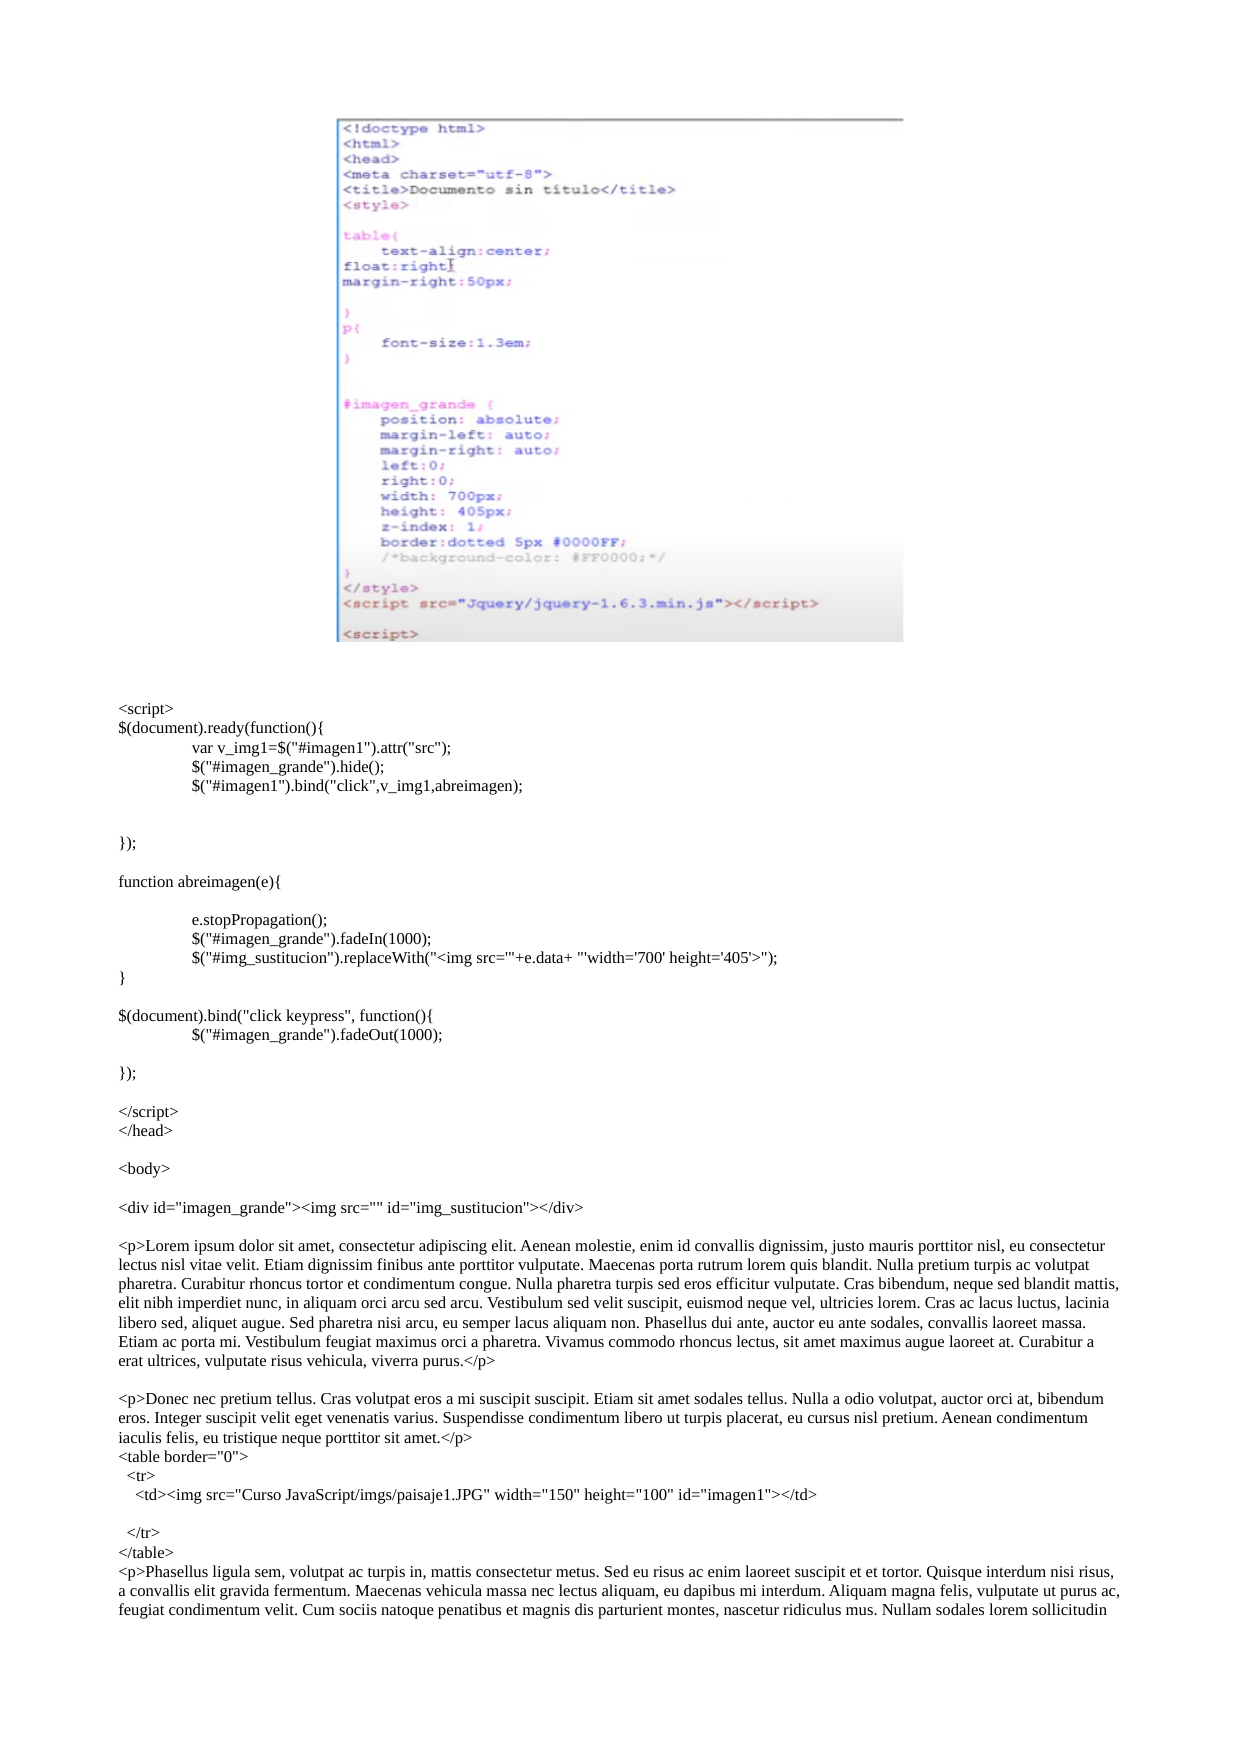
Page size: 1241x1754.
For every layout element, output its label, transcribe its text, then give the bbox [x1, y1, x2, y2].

text </tr> [118, 1523, 1122, 1542]
text $(document).ready(function(){ [118, 718, 1122, 737]
text <div id="imagen_grande"><img src="" id="img_sustitucion"></div> [118, 1197, 1122, 1217]
text function abreimagen(e){ [118, 872, 1122, 891]
text }); [118, 833, 1122, 852]
text var v_img1=$("#imagen1").attr("src"); [118, 737, 1122, 757]
text <p>Donec nec pretium tellus. Cras volutpat eros a mi suscipit suscipit. Etiam sit amet sodales tellus. Nulla a odio volutpat, auctor orci at, bibendum eros. Integer suscipit velit eget venenatis varius. Suspendisse condimentum libero ut turpis placerat, eu cursus nisl pretium. Aenean condimentum iaculis felis, eu tristique neque porttitor sit amet.</p> [118, 1389, 1122, 1447]
text </head> [118, 1121, 1122, 1140]
text $("#imagen1").bind("click",v_img1,abreimagen); [118, 776, 1122, 795]
text <p>Lorem ipsum dolor sit amet, consectetur adipiscing elit. Aenean molestie, enim id convallis dignissim, justo mauris porttitor nisl, eu consectetur lectus nisl vitae velit. Etiam dignissim finibus ante porttitor vulputate. Maecenas porta rutrum lorem quis blandit. Nulla pretium turpis ac volutpat pharetra. Curabitur rhoncus tortor et condimentum congue. Nulla pharetra turpis sed eros efficitur vulputate. Cras bibendum, neque sed blandit mattis, elit nibh imperdiet nunc, in aliquam orci arcu sed arcu. Vestibulum sed velit suscipit, euismod neque vel, ultricies lorem. Cras ac lacus luctus, lacinia libero sed, aliquet augue. Sed pharetra nisi arcu, eu semper lacus aliquam non. Phasellus dui ante, auctor eu ante sodales, convallis laoreet massa. Etiam ac porta mi. Vestibulum feugiat maximus orci a pharetra. Vivamus commodo rhoncus lectus, sit amet maximus augue laoreet at. Curabitur a erat ultrices, vulputate risus vehicula, viverra purus.</p> [118, 1236, 1122, 1370]
text <p>Phasellus ligula sem, volutpat ac turpis in, mattis consectetur metus. Sed eu risus ac enim laoreet suscipit et et tortor. Quisque interdum nisi risus, a convallis elit gravida fermentum. Maecenas vehicula massa nec lectus aliquam, eu dapibus mi interdum. Aliquam magna felis, vulputate ut purus ac, feugiat condimentum velit. Cum sociis natoque penatibus et magnis dis parturient montes, nascetur ridiculus mus. Nullam sodales lorem sollicitudin [118, 1562, 1122, 1619]
text <tr> [118, 1466, 1122, 1485]
text </script> [118, 1102, 1122, 1121]
text </table> [118, 1542, 1122, 1562]
text $("#imagen_grande").hide(); [118, 757, 1122, 776]
text $("#imagen_grande").fadeIn(1000); [118, 929, 1122, 948]
text $("#imagen_grande").fadeOut(1000); [118, 1025, 1122, 1044]
text <script> [118, 699, 1122, 718]
text $(document).bind("click keypress", function(){ [118, 1006, 1122, 1025]
picture [336, 118, 904, 642]
text } [118, 967, 1122, 987]
text <table border="0"> [118, 1447, 1122, 1466]
text <td><img src="Curso JavaScript/imgs/paisaje1.JPG" width="150" height="100" id="imagen1"></td> [118, 1485, 1122, 1504]
text $("#img_sustitucion").replaceWith("<img src='"+e.data+ "'width='700' height='405'>"); [118, 948, 1122, 967]
text e.stopPropagation(); [118, 910, 1122, 929]
text <body> [118, 1159, 1122, 1178]
text }); [118, 1063, 1122, 1082]
